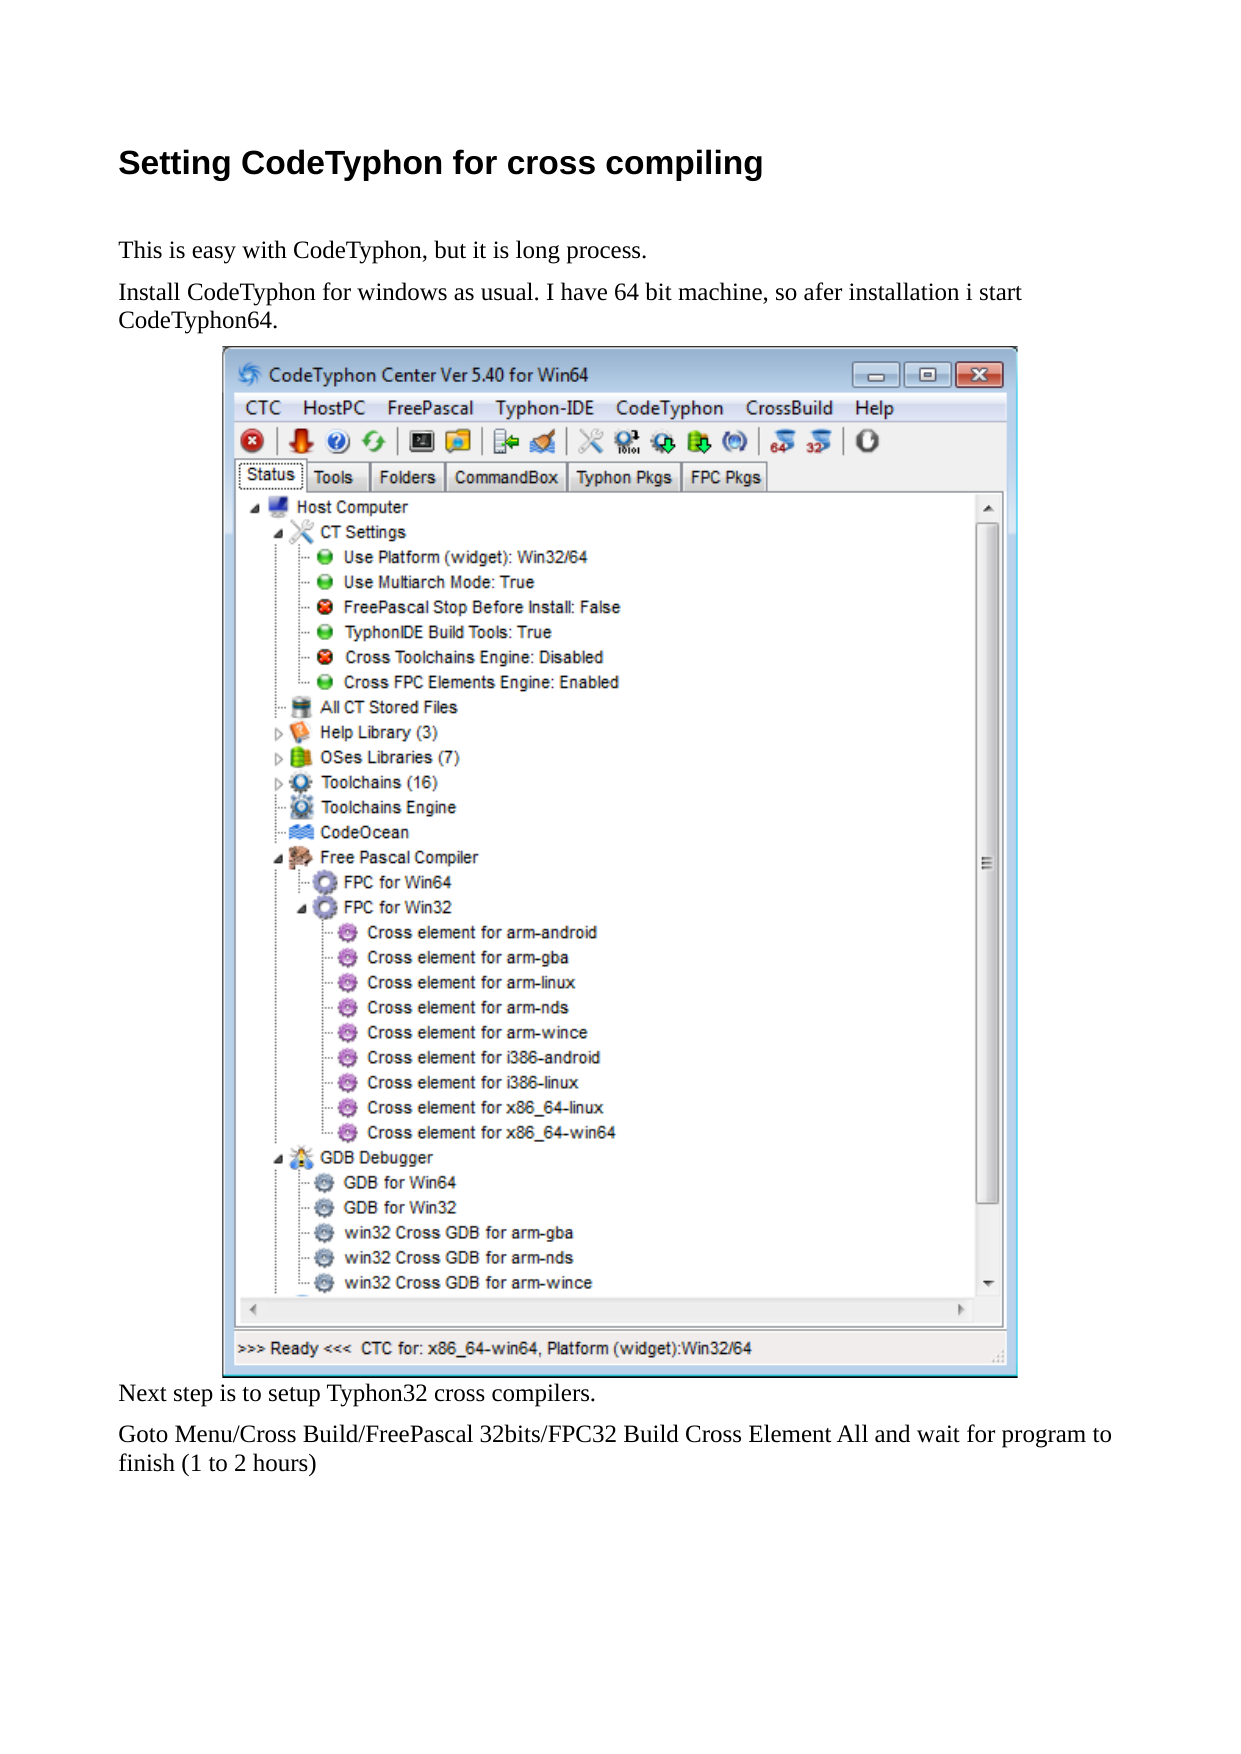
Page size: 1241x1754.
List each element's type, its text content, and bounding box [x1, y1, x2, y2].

text Goto Menu/Cross Build/FreePascal 32bits/FPC32 Build Cross Element All and wait for program to finish (1 to 2 hours) [118, 1419, 1122, 1477]
subtitle Setting CodeTyphon for cross compiling [118, 143, 1122, 182]
picture [222, 346, 1018, 1378]
text Install CodeTyphon for windows as usual. I have 64 bit machine, so afer installation i start CodeTyphon64. [118, 277, 1122, 334]
text This is easy with CodeTyphon, but it is long process. [118, 236, 1122, 264]
text Next step is to setup Typhon32 cross compilers. [118, 347, 1122, 1407]
